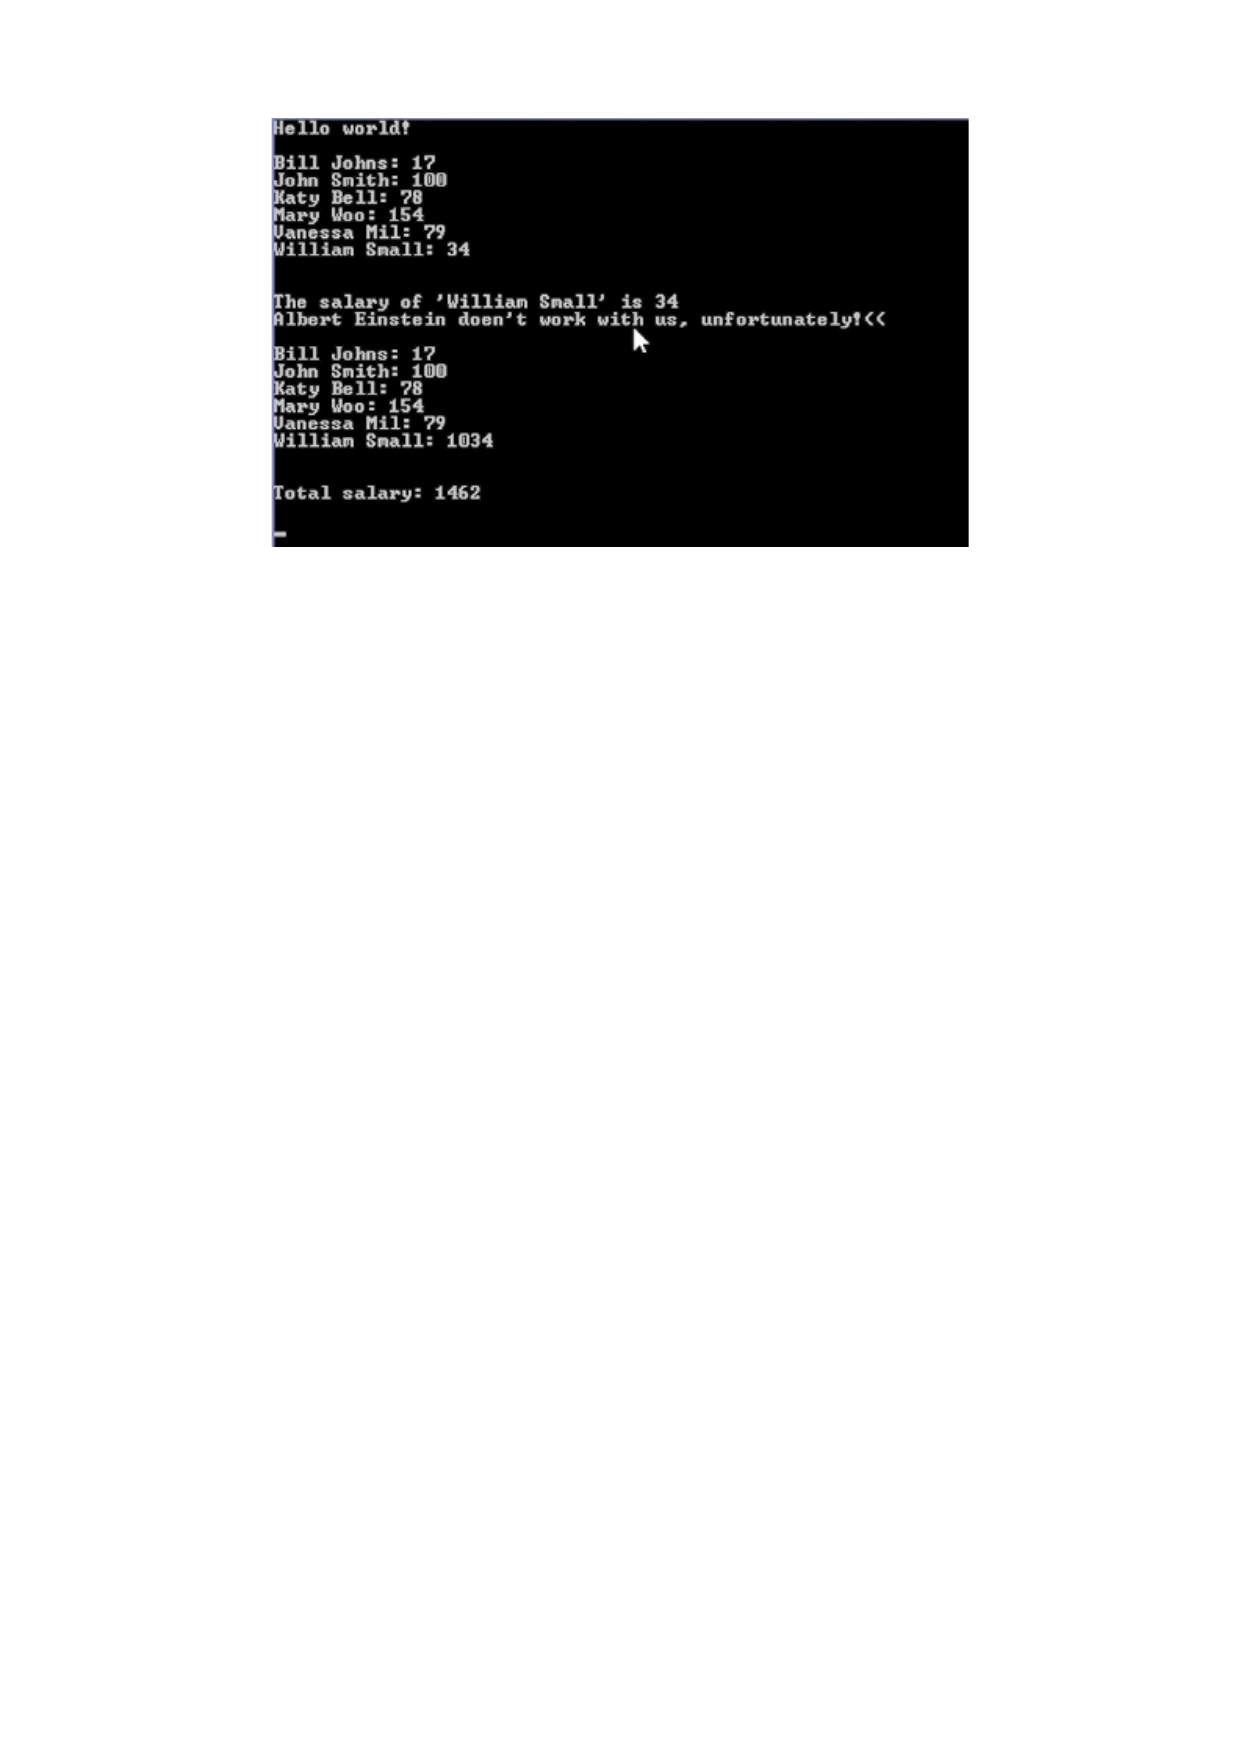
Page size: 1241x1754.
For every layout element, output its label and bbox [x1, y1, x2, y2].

picture [271, 118, 969, 547]
